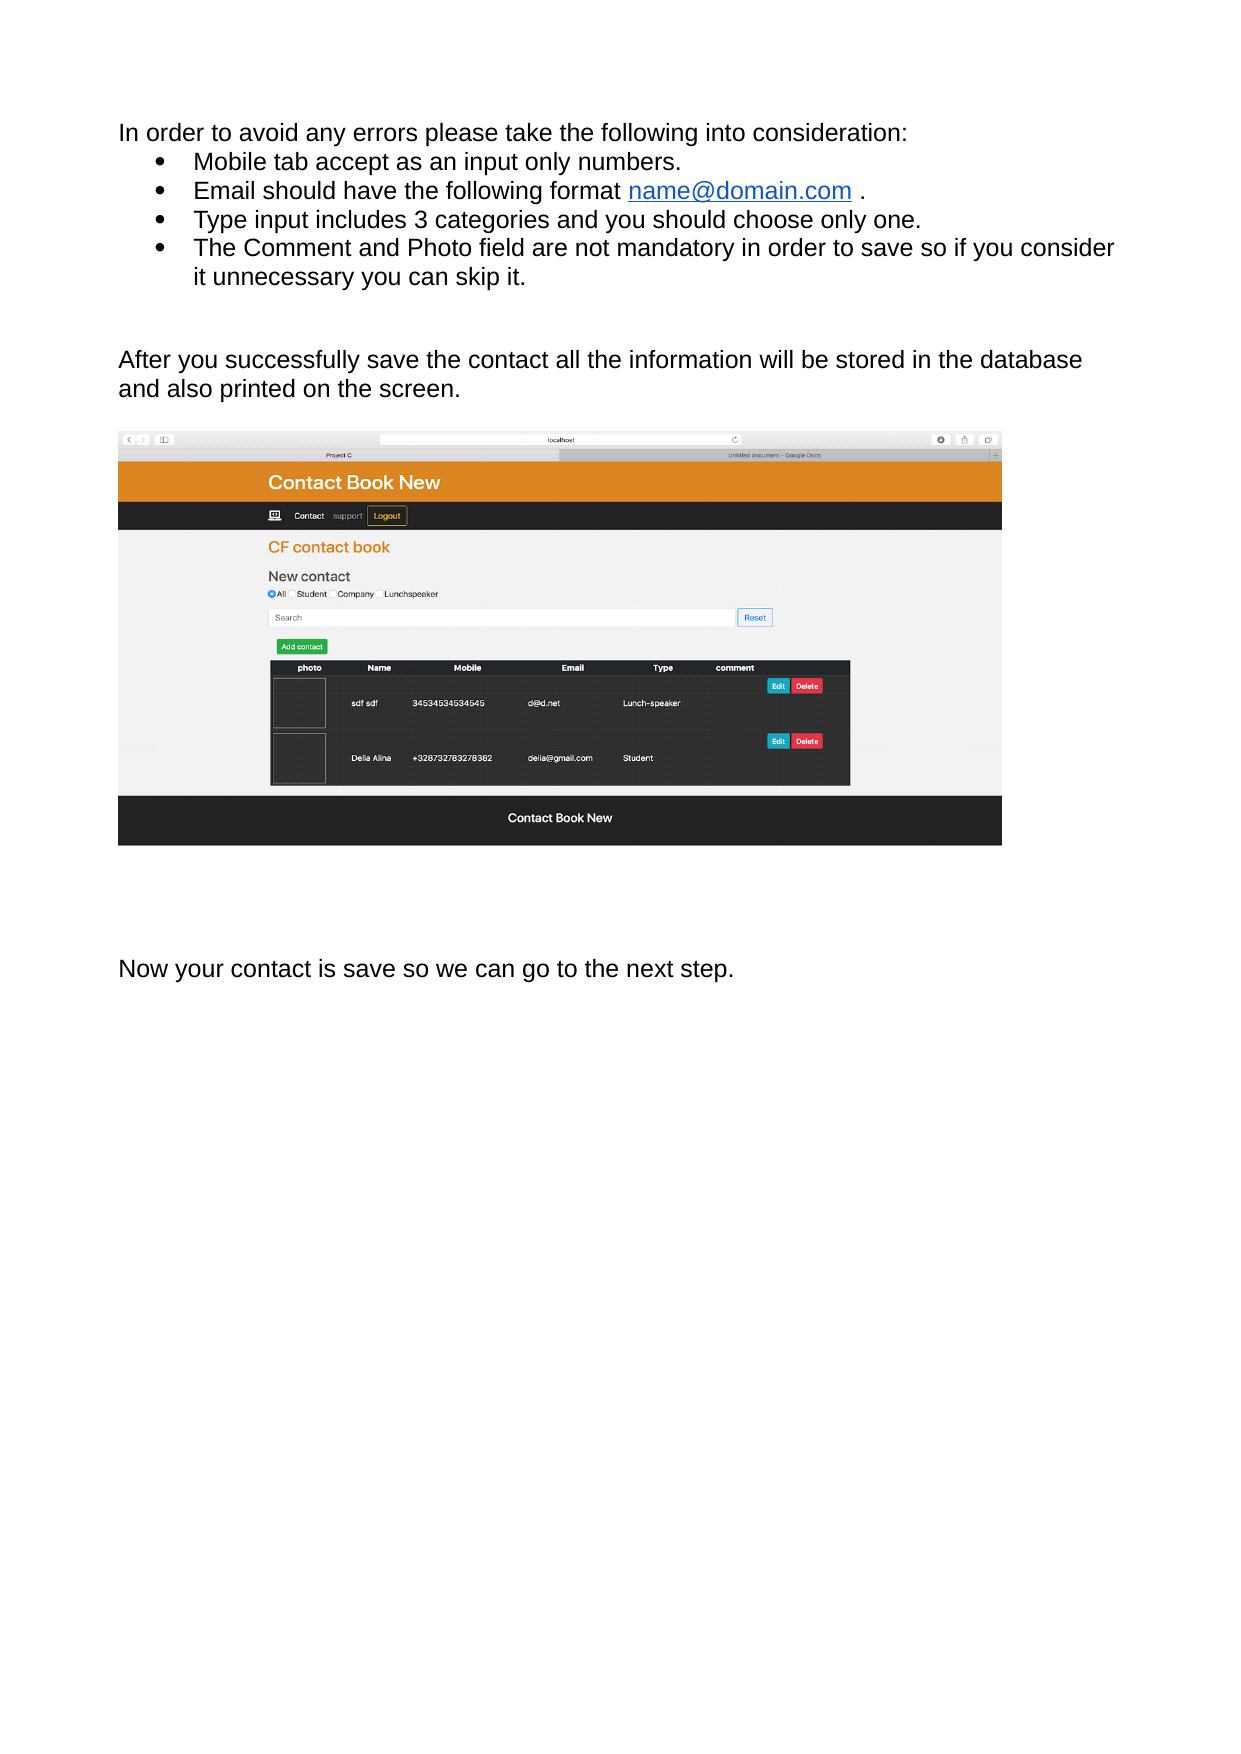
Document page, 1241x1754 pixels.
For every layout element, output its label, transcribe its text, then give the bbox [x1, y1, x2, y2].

text In order to avoid any errors please take the following into consideration: [118, 118, 1122, 147]
text Now your contact is save so we can go to the next step. [118, 954, 1122, 983]
text After you successfully save the contact all the information will be stored in the database and also printed on the screen. [118, 345, 1122, 402]
list Email should have the following format name@domain.com . [156, 176, 1122, 204]
list Mobile tab accept as an input only numbers. [156, 147, 1122, 176]
list Type input includes 3 categories and you should choose only one. [156, 204, 1122, 233]
list The Comment and Photo field are not mandatory in order to save so if you consider it unnecessary you can skip it. [156, 233, 1122, 291]
